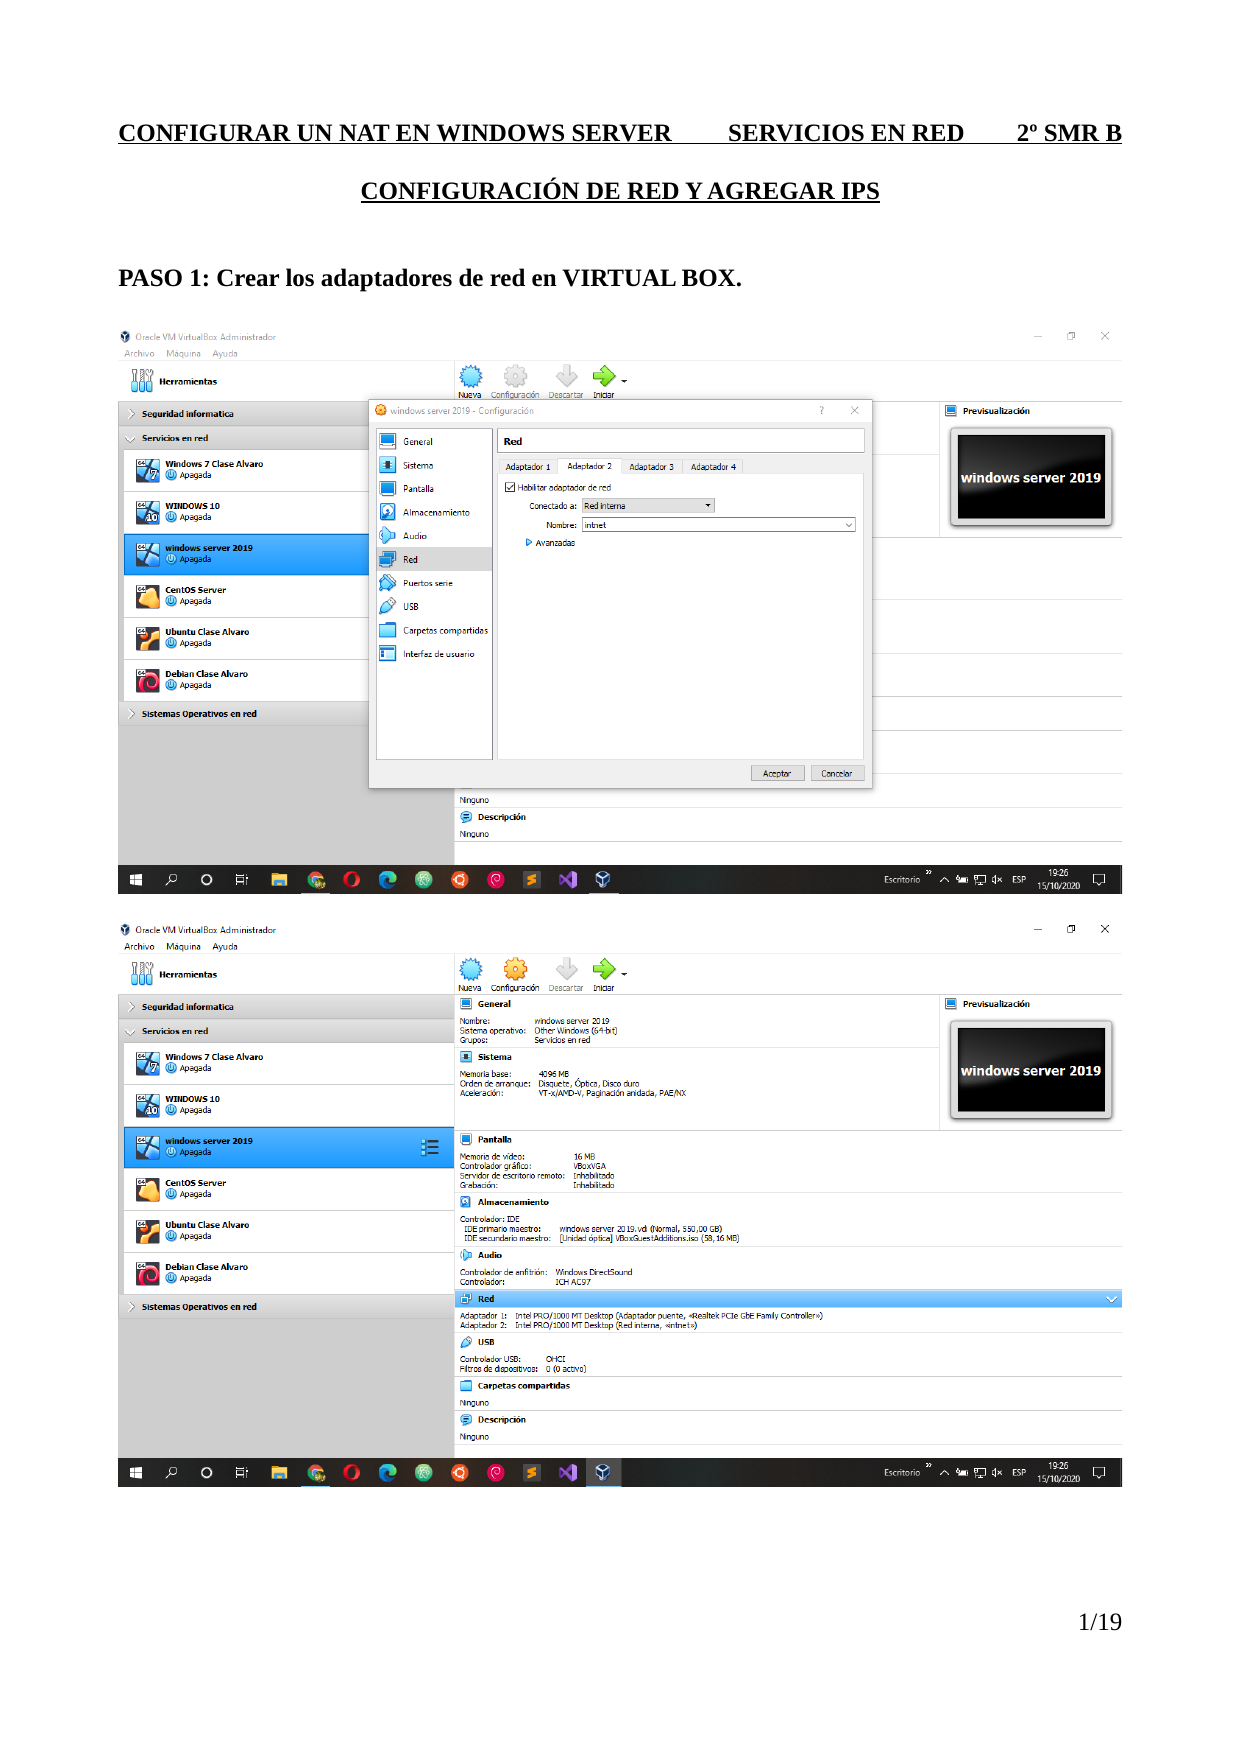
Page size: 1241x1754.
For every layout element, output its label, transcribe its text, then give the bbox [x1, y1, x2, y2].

picture [118, 922, 1123, 1487]
text PASO 1: Crear los adaptadores de red en VIRTUAL BOX. [118, 263, 1122, 291]
picture [118, 328, 1123, 894]
text CONFIGURACIÓN DE RED Y AGREGAR IPS [118, 176, 1122, 205]
